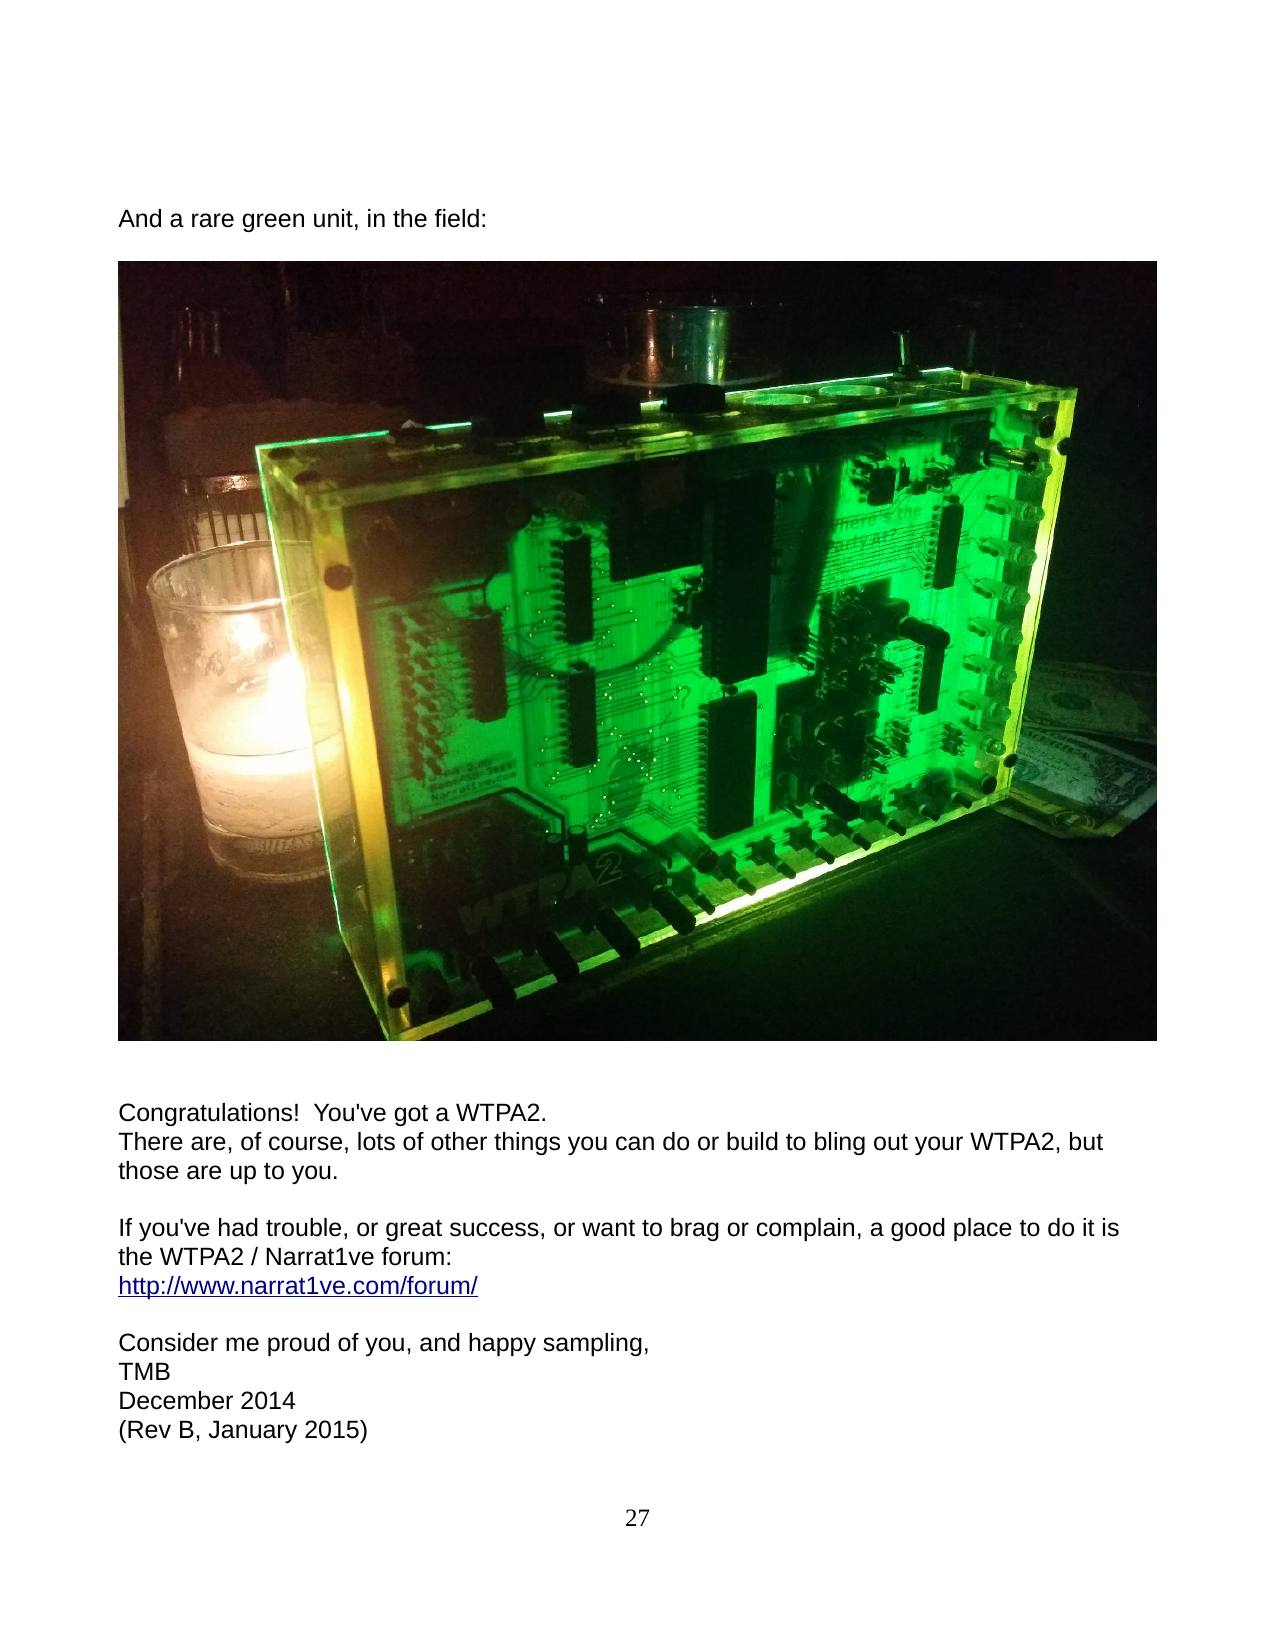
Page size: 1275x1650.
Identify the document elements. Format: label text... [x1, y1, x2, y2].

picture [118, 261, 1157, 1041]
text And a rare green unit, in the field: [118, 204, 1157, 233]
text TMB [118, 1357, 1157, 1386]
text http://www.narrat1ve.com/forum/ [118, 1271, 1157, 1300]
text (Rev B, January 2015) [118, 1415, 1157, 1443]
text Consider me proud of you, and happy sampling, [118, 1328, 1157, 1357]
text If you've had trouble, or great success, or want to brag or complain, a good place to do it is the WTPA2 / Narrat1ve forum: [118, 1213, 1157, 1271]
text There are, of course, lots of other things you can do or build to bling out your WTPA2, but those are up to you. [118, 1127, 1157, 1185]
text December 2014 [118, 1386, 1157, 1415]
text Congratulations! You've got a WTPA2. [118, 1098, 1157, 1127]
